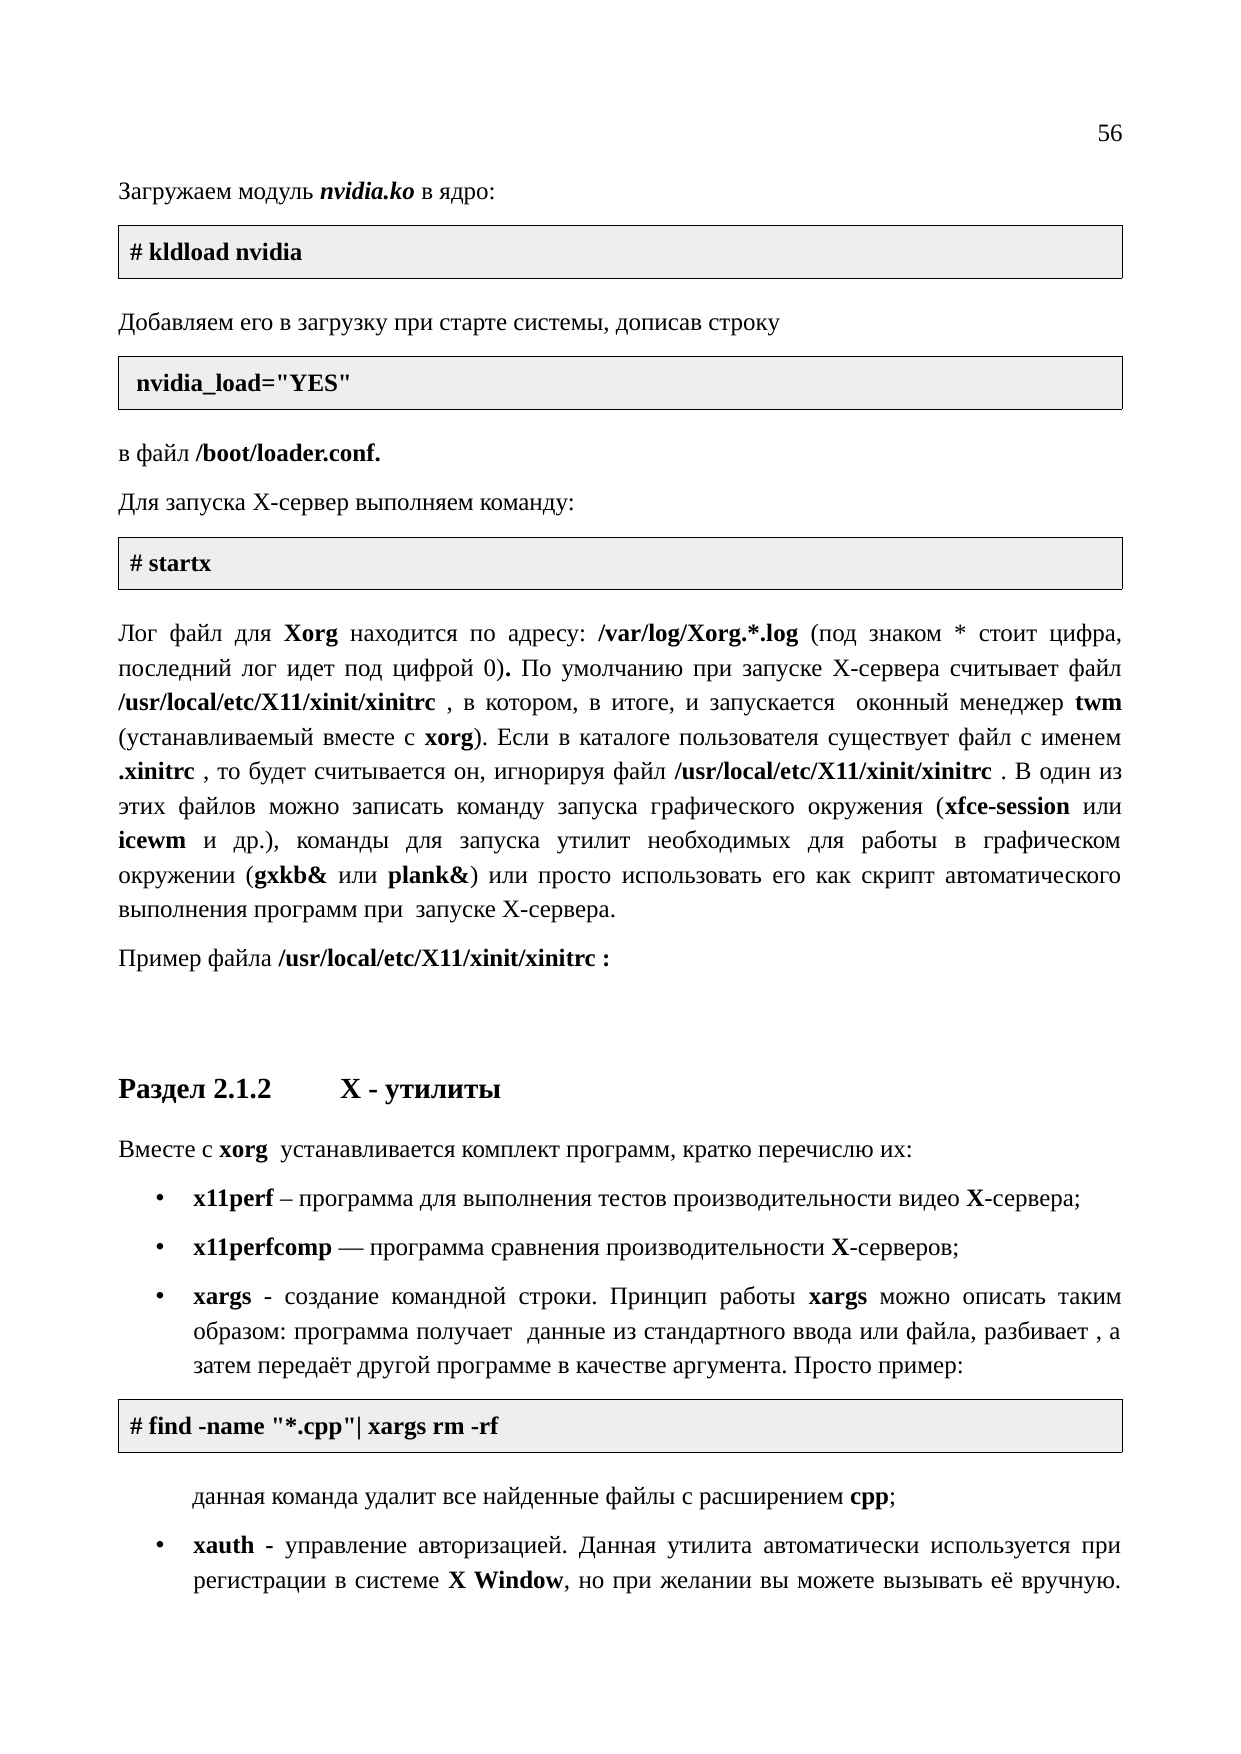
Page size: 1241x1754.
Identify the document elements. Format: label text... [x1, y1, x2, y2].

list x11perfcomp — программа сравнения производительности X-серверов; [156, 1232, 1122, 1261]
text # startx [119, 538, 1122, 589]
text Загружаем модуль nvidia.ko в ядро: [118, 176, 1122, 205]
text Пример файла /usr/local/etc/X11/xinit/xinitrc : [118, 943, 1122, 972]
text nvidia_load="YES" [119, 357, 1122, 409]
text Вместе с xorg устанавливается комплект программ, кратко перечислю их: [118, 1134, 1122, 1163]
text в файл /boot/loader.conf. [118, 438, 1122, 467]
text Добавляем его в загрузку при старте системы, дописав строку [118, 307, 1122, 336]
list x11perf – программа для выполнения тестов производительности видео X-сервера; [156, 1183, 1122, 1212]
subtitle X - утилиты [118, 1071, 1122, 1104]
text # find -name "*.cpp"| xargs rm -rf [119, 1400, 1122, 1452]
list xauth - управление авторизацией. Данная утилита автоматически используется при регистрации в системе X Window, но при желании вы можете вызывать её вручную. [156, 1530, 1122, 1593]
text данная команда удалит все найденные файлы с расширением cpp; [118, 1481, 1122, 1510]
text Для запуска Х-сервер выполняем команду: [118, 487, 1122, 516]
text # kldload nvidia [119, 226, 1122, 278]
text Лог файл для Xorg находится по адресу: /var/log/Xorg.*.log (под знаком * стоит цифра, последний лог идет под цифрой 0). По умолчанию при запуске X-сервера считывает файл /usr/local/etc/X11/xinit/xinitrc , в котором, в итоге, и запускается оконный менеджер twm (устанавливаемый вместе с xorg). Если в каталоге пользователя существует файл с именем .xinitrc , то будет считывается он, игнорируя файл /usr/local/etc/X11/xinit/xinitrc . В один из этих файлов можно записать команду запуска графического окружения (xfce-session или icewm и др.), команды для запуска утилит необходимых для работы в графическом окружении (gxkb& или plank&) или просто использовать его как скрипт автоматического выполнения программ при запуске X-сервера. [118, 618, 1122, 923]
list xargs - создание командной строки. Принцип работы xargs можно описать таким образом: программа получает данные из стандартного ввода или файла, разбивает , а затем передаёт другой программе в качестве аргумента. Просто пример: [156, 1281, 1122, 1379]
